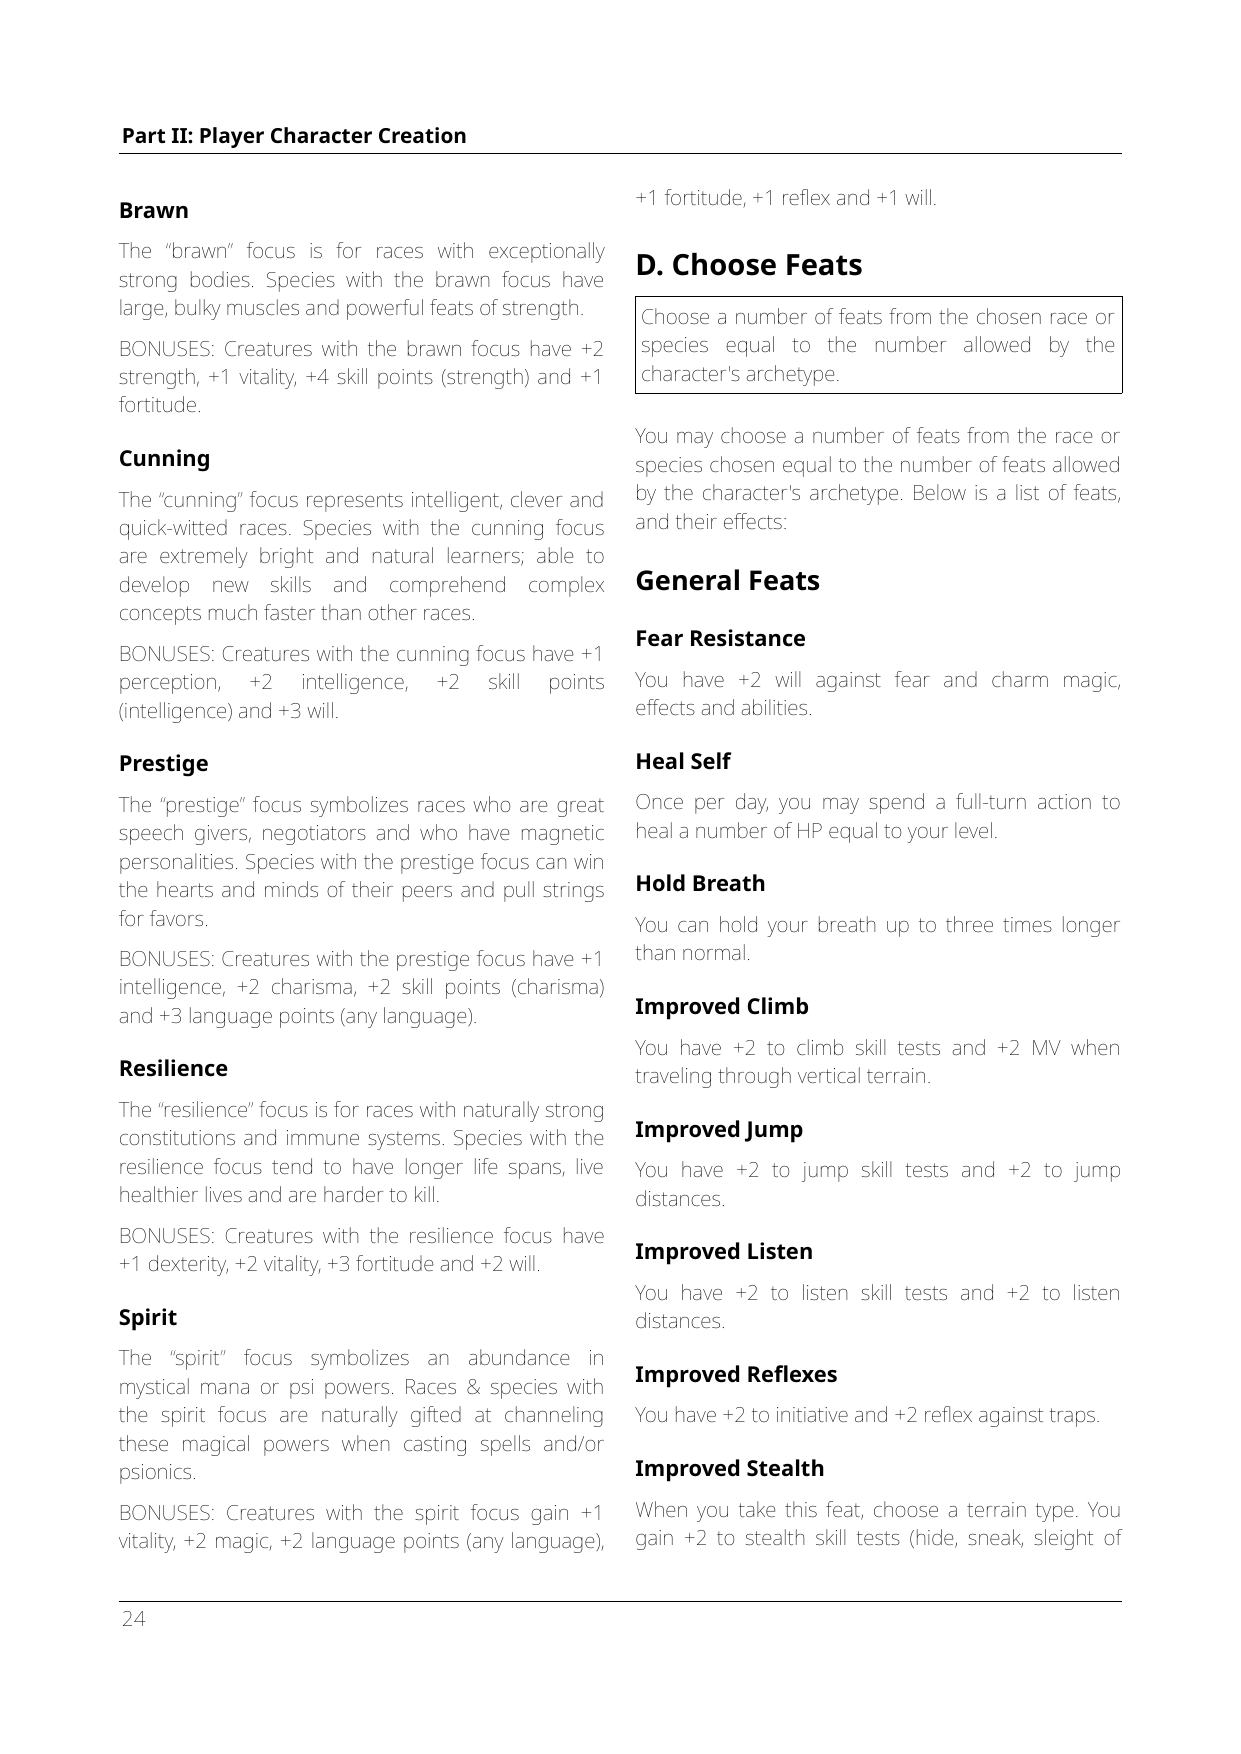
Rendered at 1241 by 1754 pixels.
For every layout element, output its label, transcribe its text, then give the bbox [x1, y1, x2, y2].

text Improved Jump [635, 1113, 1122, 1143]
text Heal Self [635, 746, 1122, 776]
text The “brawn” focus is for races with exceptionally strong bodies. Species with the brawn focus have large, bulky muscles and powerful feats of strength. [118, 236, 605, 322]
text You have +2 to climb skill tests and +2 MV when traveling through vertical terrain. [635, 1033, 1122, 1089]
text You have +2 to listen skill tests and +2 to listen distances. [635, 1278, 1122, 1335]
text Hold Breath [635, 868, 1122, 898]
text Once per day, you may spend a full-turn action to heal a number of HP equal to your level. [635, 787, 1122, 844]
text BONUSES: Creatures with the spirit focus gain +1 vitality, +2 magic, +2 language points (any language), [118, 1498, 605, 1554]
text When you take this feat, choose a terrain type. You gain +2 to stealth skill tests (hide, sneak, sleight of [635, 1495, 1122, 1552]
text You may choose a number of feats from the race or species chosen equal to the number of feats allowed by the character's archetype. Below is a list of feats, and their effects: [635, 394, 1122, 535]
text You have +2 to jump skill tests and +2 to jump distances. [635, 1155, 1122, 1212]
text +1 fortitude, +1 reflex and +1 will. [635, 183, 1122, 211]
text Resilience [118, 1053, 605, 1083]
text Spirit [118, 1302, 605, 1331]
table_header Choose a number of feats from the chosen race or species equal to the number allowed by the character's archetype. [636, 297, 1122, 393]
subtitle D. Choose Feats [635, 244, 1122, 283]
text You have +2 to initiative and +2 reflex against traps. [635, 1401, 1122, 1429]
text The “cunning” focus represents intelligent, clever and quick-witted races. Species with the cunning focus are extremely bright and natural learners; able to develop new skills and comprehend complex concepts much faster than other races. [118, 485, 605, 627]
text Prestige [118, 748, 605, 778]
text The “resilience” focus is for races with naturally strong constitutions and immune systems. Species with the resilience focus tend to have longer life spans, live healthier lives and are harder to kill. [118, 1095, 605, 1209]
text BONUSES: Creatures with the resilience focus have +1 dexterity, +2 vitality, +3 fortitude and +2 will. [118, 1221, 605, 1278]
text Improved Listen [635, 1236, 1122, 1266]
subtitle General Feats [635, 562, 1122, 599]
text The “prestige” focus symbolizes races who are great speech givers, negotiators and who have magnetic personalities. Species with the prestige focus can win the hearts and minds of their peers and pull strings for favors. [118, 790, 605, 932]
text BONUSES: Creatures with the prestige focus have +1 intelligence, +2 charisma, +2 skill points (charisma) and +3 language points (any language). [118, 944, 605, 1029]
text Improved Stealth [635, 1453, 1122, 1483]
text Cunning [118, 443, 605, 473]
text Brawn [118, 194, 605, 224]
text Improved Climb [635, 991, 1122, 1021]
text You can hold your breath up to three times longer than normal. [635, 910, 1122, 967]
text BONUSES: Creatures with the brawn focus have +2 strength, +1 vitality, +4 skill points (strength) and +1 fortitude. [118, 334, 605, 419]
text Improved Reflexes [635, 1359, 1122, 1388]
text BONUSES: Creatures with the cunning focus have +1 perception, +2 intelligence, +2 skill points (intelligence) and +3 will. [118, 639, 605, 724]
text You have +2 will against fear and charm magic, effects and abilities. [635, 665, 1122, 722]
text Fear Resistance [635, 623, 1122, 653]
text The “spirit” focus symbolizes an abundance in mystical mana or psi powers. Races & species with the spirit focus are naturally gifted at channeling these magical powers when casting spells and/or psionics. [118, 1343, 605, 1486]
